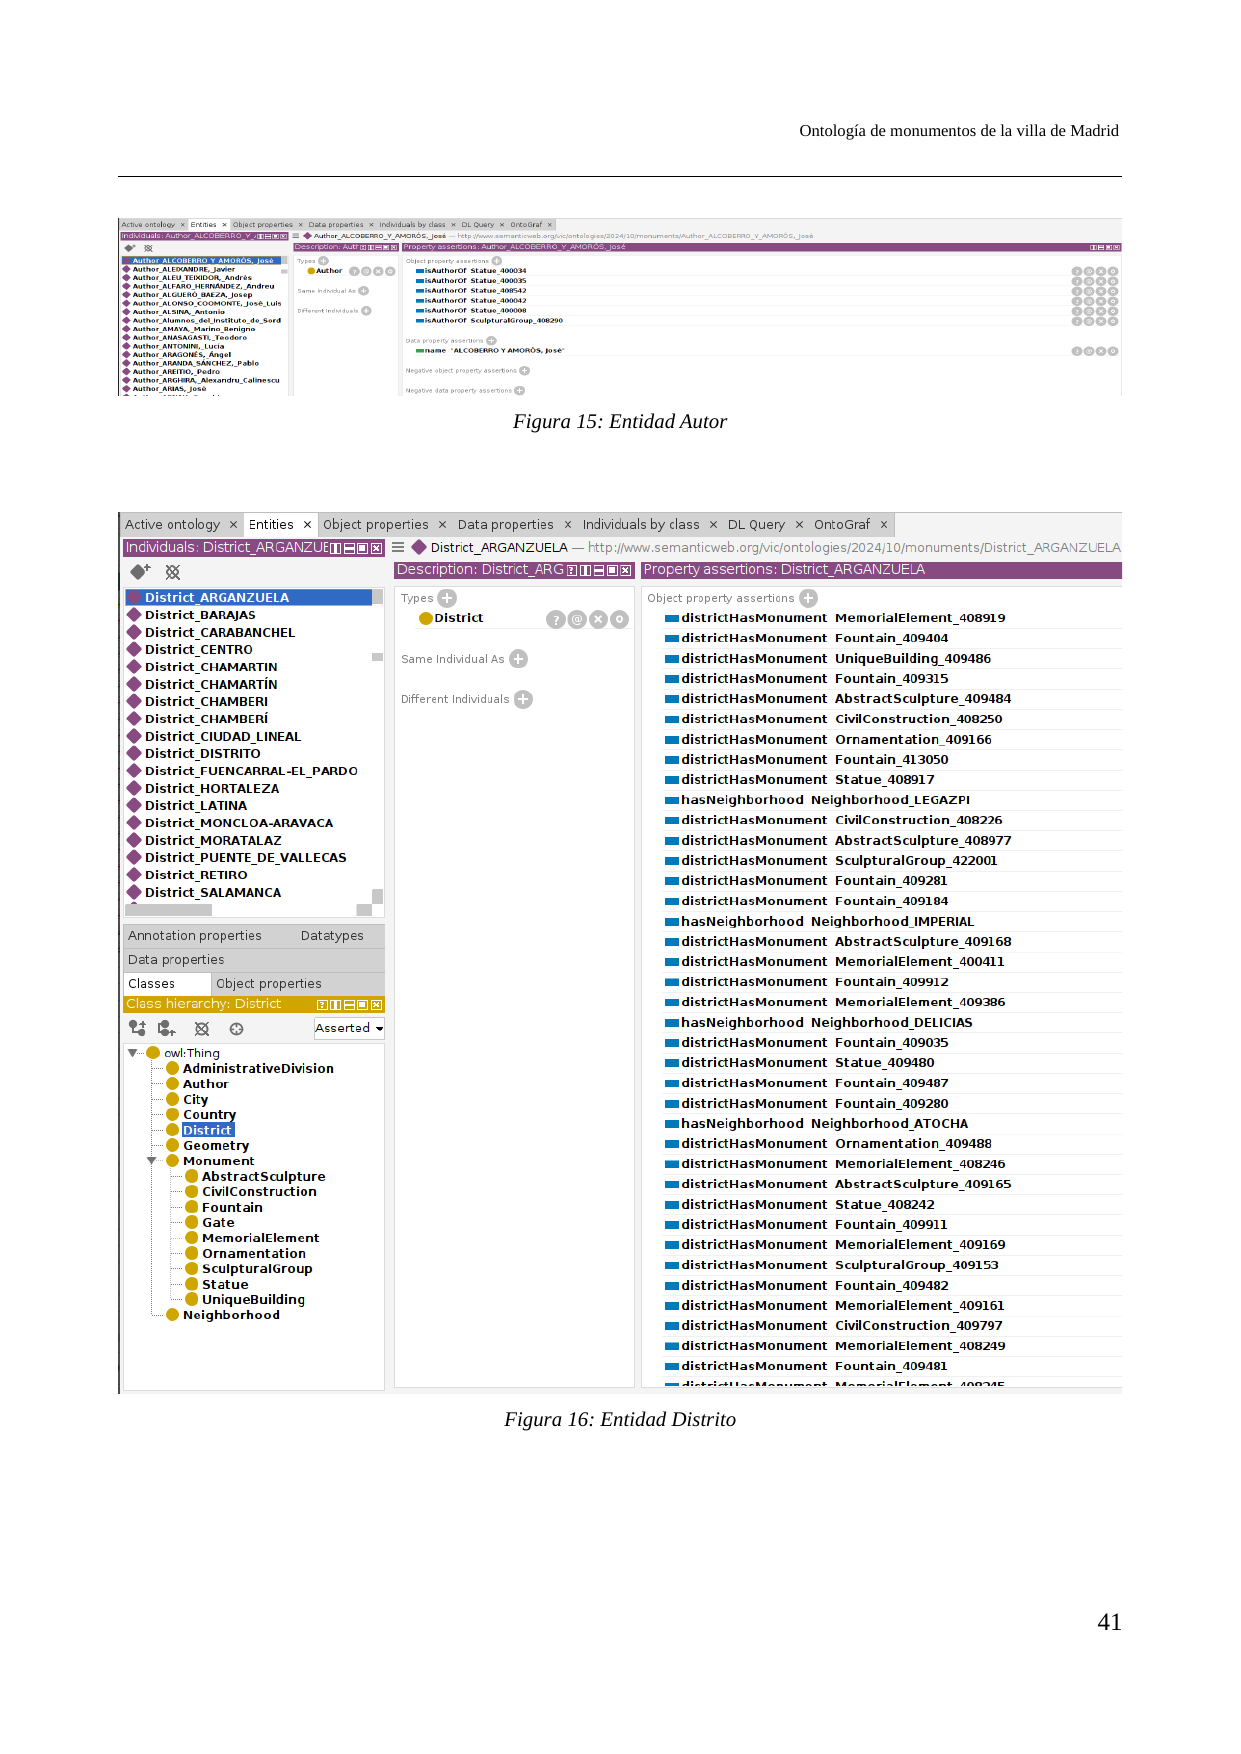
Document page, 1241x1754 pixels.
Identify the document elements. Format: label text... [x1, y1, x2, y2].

text Figura 15: Entidad Autor [118, 396, 1122, 433]
text Figura 16: Entidad Distrito [118, 1394, 1122, 1431]
picture [118, 218, 1123, 396]
picture [118, 512, 1123, 1394]
